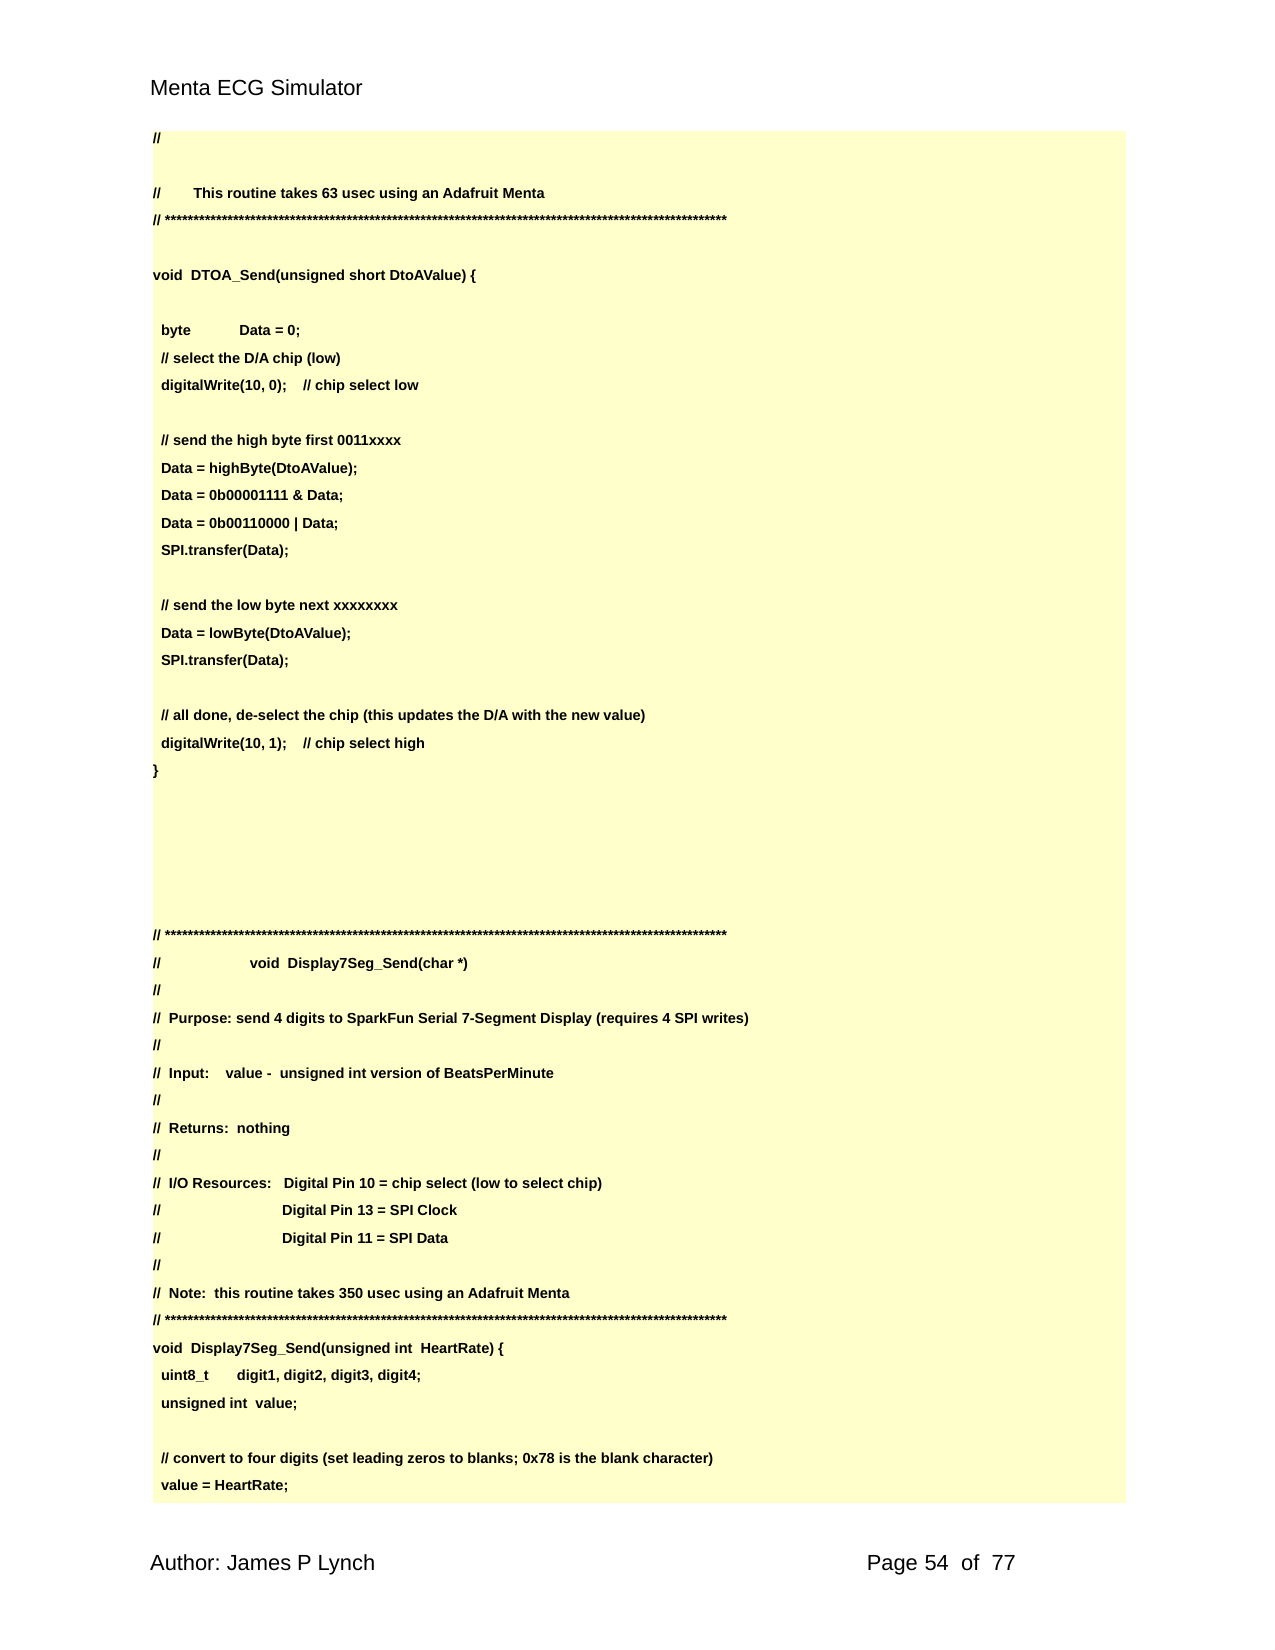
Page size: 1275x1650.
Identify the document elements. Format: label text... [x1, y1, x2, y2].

text // send the high byte first 0011xxxx [153, 434, 1126, 449]
text Data = lowByte(DtoAValue); [153, 626, 1126, 641]
text // [153, 131, 1126, 146]
text // *************************************************************************************************** [153, 929, 1126, 944]
text digitalWrite(10, 1); // chip select high [153, 736, 1126, 751]
text // [153, 1039, 1126, 1054]
text // [153, 1094, 1126, 1109]
text // Purpose: send 4 digits to SparkFun Serial 7-Segment Display (requires 4 SPI writes) [153, 1011, 1126, 1026]
text // select the D/A chip (low) [153, 351, 1126, 366]
text // [153, 1259, 1126, 1274]
text // [153, 1149, 1126, 1164]
text Data = highByte(DtoAValue); [153, 461, 1126, 476]
text digitalWrite(10, 0); // chip select low [153, 379, 1126, 394]
text // void Display7Seg_Send(char *) [153, 956, 1126, 971]
text void DTOA_Send(unsigned short DtoAValue) { [153, 269, 1126, 284]
text SPI.transfer(Data); [153, 654, 1126, 669]
text // Input: value - unsigned int version of BeatsPerMinute [153, 1066, 1126, 1081]
text // all done, de-select the chip (this updates the D/A with the new value) [153, 709, 1126, 724]
text // Digital Pin 13 = SPI Clock [153, 1204, 1126, 1219]
text // Digital Pin 11 = SPI Data [153, 1231, 1126, 1246]
text Data = 0b00110000 | Data; [153, 516, 1126, 531]
text byte Data = 0; [153, 324, 1126, 339]
text // convert to four digits (set leading zeros to blanks; 0x78 is the blank character) [153, 1451, 1126, 1466]
text } [153, 764, 1126, 779]
text // Returns: nothing [153, 1121, 1126, 1136]
text uint8_t digit1, digit2, digit3, digit4; [153, 1369, 1126, 1384]
text // I/O Resources: Digital Pin 10 = chip select (low to select chip) [153, 1176, 1126, 1191]
text // [153, 984, 1126, 999]
text value = HeartRate; [153, 1479, 1126, 1494]
text // *************************************************************************************************** [153, 1314, 1126, 1329]
text Data = 0b00001111 & Data; [153, 489, 1126, 504]
text // Note: this routine takes 350 usec using an Adafruit Menta [153, 1286, 1126, 1301]
text unsigned int value; [153, 1396, 1126, 1411]
text SPI.transfer(Data); [153, 544, 1126, 559]
text // This routine takes 63 usec using an Adafruit Menta [153, 186, 1126, 201]
text void Display7Seg_Send(unsigned int HeartRate) { [153, 1341, 1126, 1356]
text // send the low byte next xxxxxxxx [153, 599, 1126, 614]
text // *************************************************************************************************** [153, 214, 1126, 229]
